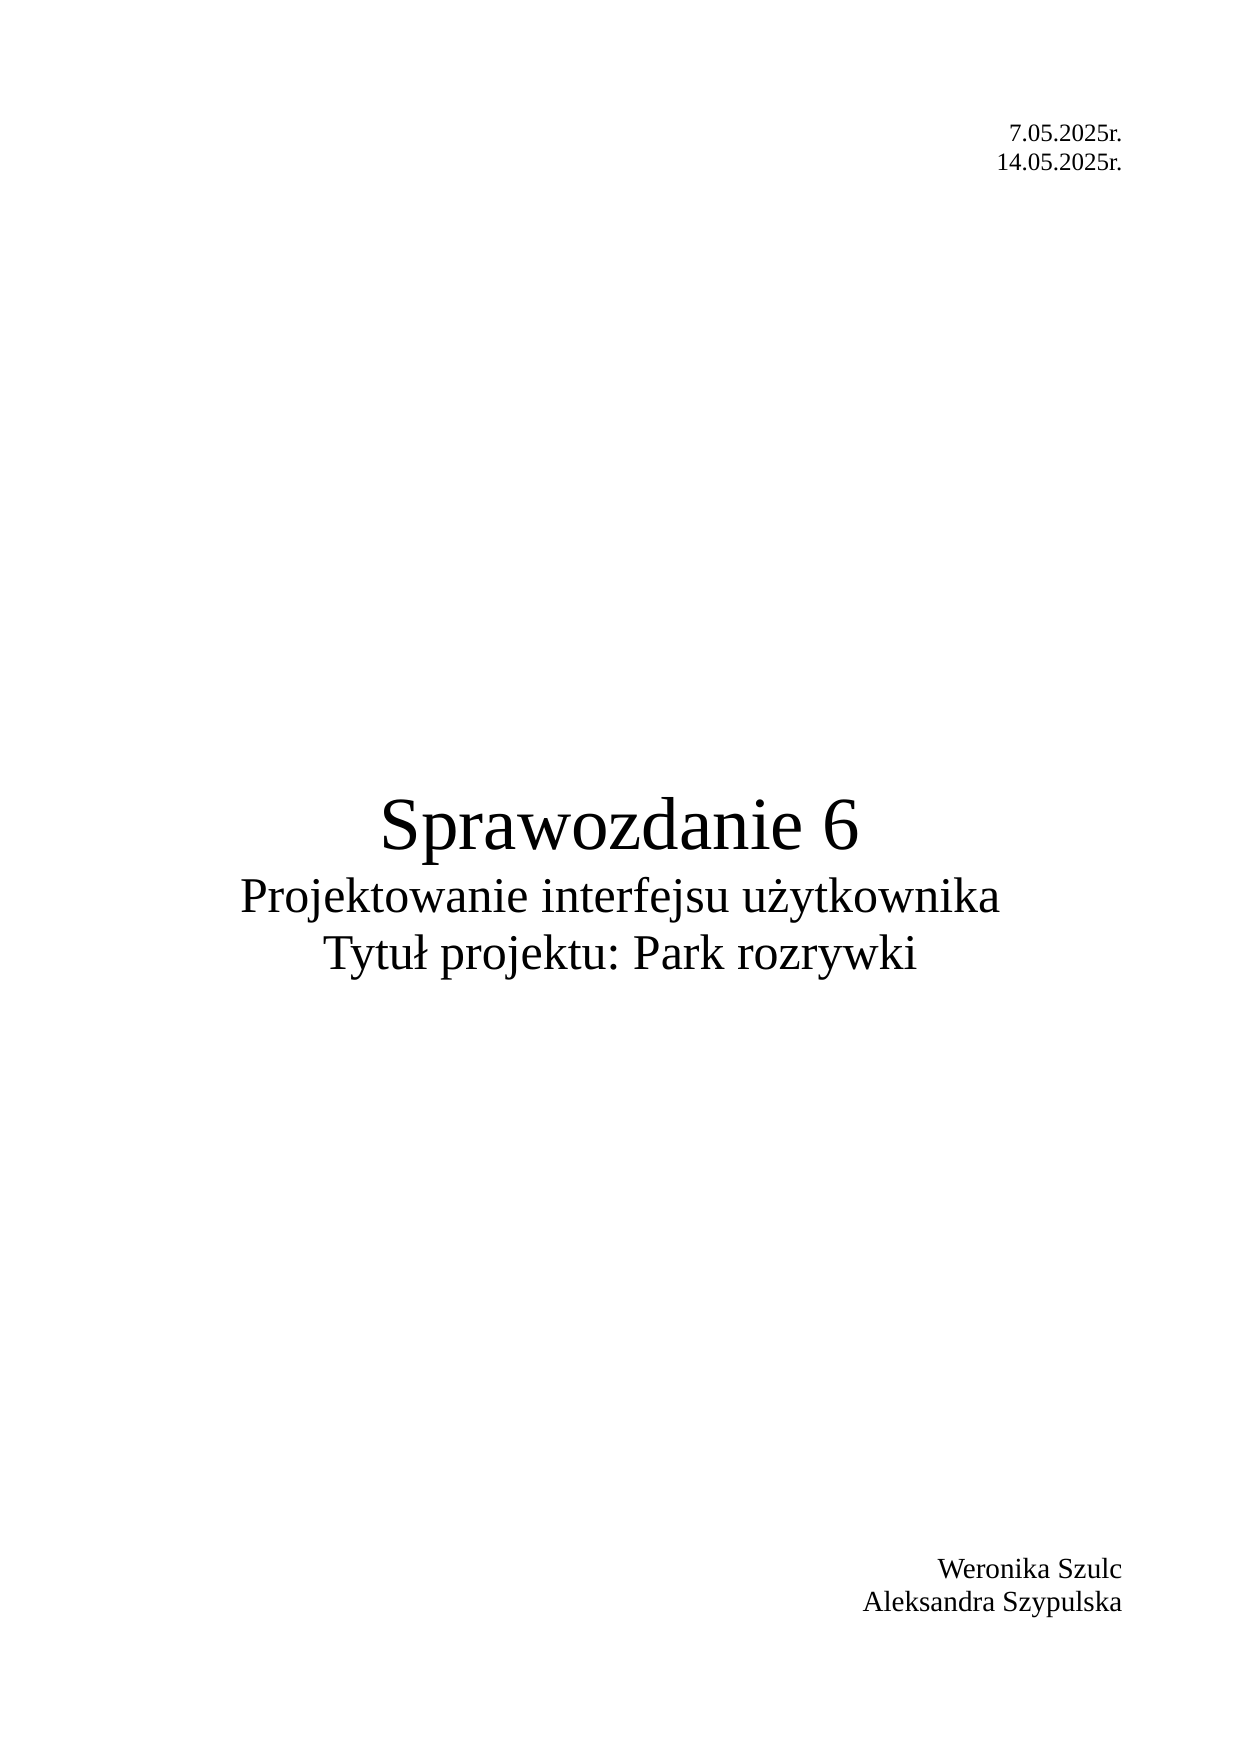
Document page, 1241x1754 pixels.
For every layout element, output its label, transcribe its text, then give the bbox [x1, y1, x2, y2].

text Projektowanie interfejsu użytkownika [118, 866, 1122, 923]
text Tytuł projektu: Park rozrywki [118, 923, 1122, 981]
text Aleksandra Szypulska [118, 1584, 1122, 1618]
text 7.05.2025r. [118, 118, 1122, 147]
text Weronika Szulc [118, 1551, 1122, 1584]
text 14.05.2025r. [118, 147, 1122, 176]
text Sprawozdanie 6 [118, 779, 1122, 866]
